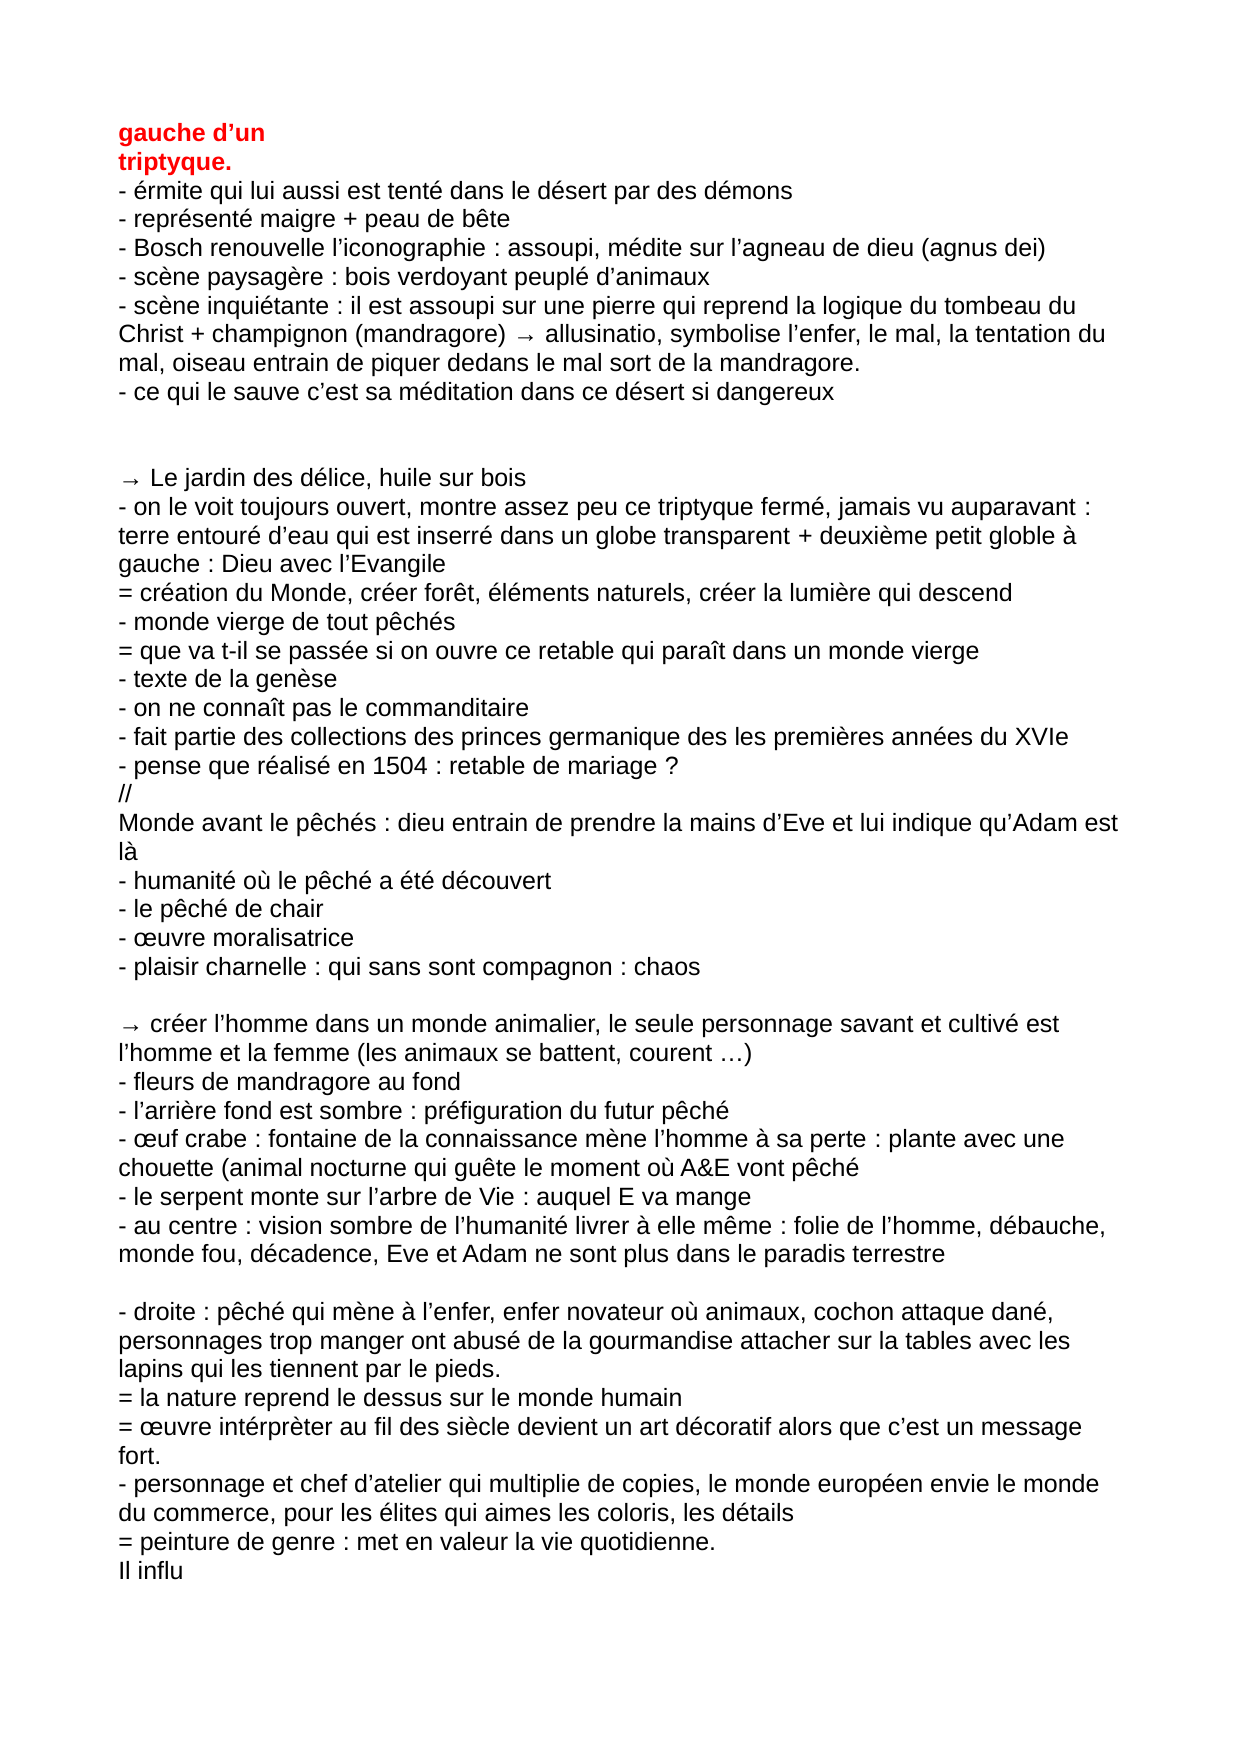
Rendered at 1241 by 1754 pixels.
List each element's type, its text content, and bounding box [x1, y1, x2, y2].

text - l’arrière fond est sombre : préfiguration du futur pêché [118, 1096, 1122, 1124]
text - monde vierge de tout pêchés [118, 607, 1122, 636]
text - on ne connaît pas le commanditaire [118, 693, 1122, 722]
text - droite : pêché qui mène à l’enfer, enfer novateur où animaux, cochon attaque dané, personnages trop manger ont abusé de la gourmandise attacher sur la tables avec les lapins qui les tiennent par le pieds. [118, 1297, 1122, 1383]
text - pense que réalisé en 1504 : retable de mariage ? [118, 751, 1122, 779]
text - fait partie des collections des princes germanique des les premières années du XVIe [118, 722, 1122, 751]
text Il influ [118, 1556, 1122, 1584]
text - le pêché de chair [118, 894, 1122, 923]
text // [118, 779, 1122, 808]
text - on le voit toujours ouvert, montre assez peu ce triptyque fermé, jamais vu auparavant : terre entouré d’eau qui est inserré dans un globe transparent + deuxième petit globle à gauche : Dieu avec l’Evangile [118, 492, 1122, 578]
text - représenté maigre + peau de bête [118, 204, 1122, 233]
text - plaisir charnelle : qui sans sont compagnon : chaos [118, 952, 1122, 981]
text - fleurs de mandragore au fond [118, 1067, 1122, 1096]
text - le serpent monte sur l’arbre de Vie : auquel E va mange [118, 1182, 1122, 1211]
text - érmite qui lui aussi est tenté dans le désert par des démons [118, 176, 1122, 204]
text → créer l’homme dans un monde animalier, le seule personnage savant et cultivé est l’homme et la femme (les animaux se battent, courent …) [118, 1009, 1122, 1067]
text gauche d’un [118, 118, 1122, 147]
text - au centre : vision sombre de l’humanité livrer à elle même : folie de l’homme, débauche, monde fou, décadence, Eve et Adam ne sont plus dans le paradis terrestre [118, 1211, 1122, 1268]
text - scène paysagère : bois verdoyant peuplé d’animaux [118, 262, 1122, 291]
text - œuvre moralisatrice [118, 923, 1122, 952]
text - texte de la genèse [118, 664, 1122, 693]
text - ce qui le sauve c’est sa méditation dans ce désert si dangereux [118, 377, 1122, 406]
text = la nature reprend le dessus sur le monde humain [118, 1383, 1122, 1412]
text = œuvre intérprèter au fil des siècle devient un art décoratif alors que c’est un message fort. [118, 1412, 1122, 1469]
text → Le jardin des délice, huile sur bois [118, 463, 1122, 492]
text - humanité où le pêché a été découvert [118, 866, 1122, 894]
text = peinture de genre : met en valeur la vie quotidienne. [118, 1527, 1122, 1556]
text - œuf crabe : fontaine de la connaissance mène l’homme à sa perte : plante avec une chouette (animal nocturne qui guête le moment où A&E vont pêché [118, 1124, 1122, 1182]
text triptyque. [118, 147, 1122, 176]
text - personnage et chef d’atelier qui multiplie de copies, le monde européen envie le monde du commerce, pour les élites qui aimes les coloris, les détails [118, 1469, 1122, 1527]
text - scène inquiétante : il est assoupi sur une pierre qui reprend la logique du tombeau du Christ + champignon (mandragore) → allusinatio, symbolise l’enfer, le mal, la tentation du mal, oiseau entrain de piquer dedans le mal sort de la mandragore. [118, 291, 1122, 377]
text Monde avant le pêchés : dieu entrain de prendre la mains d’Eve et lui indique qu’Adam est là [118, 808, 1122, 866]
text = création du Monde, créer forêt, éléments naturels, créer la lumière qui descend [118, 578, 1122, 607]
text - Bosch renouvelle l’iconographie : assoupi, médite sur l’agneau de dieu (agnus dei) [118, 233, 1122, 262]
text = que va t-il se passée si on ouvre ce retable qui paraît dans un monde vierge [118, 636, 1122, 664]
